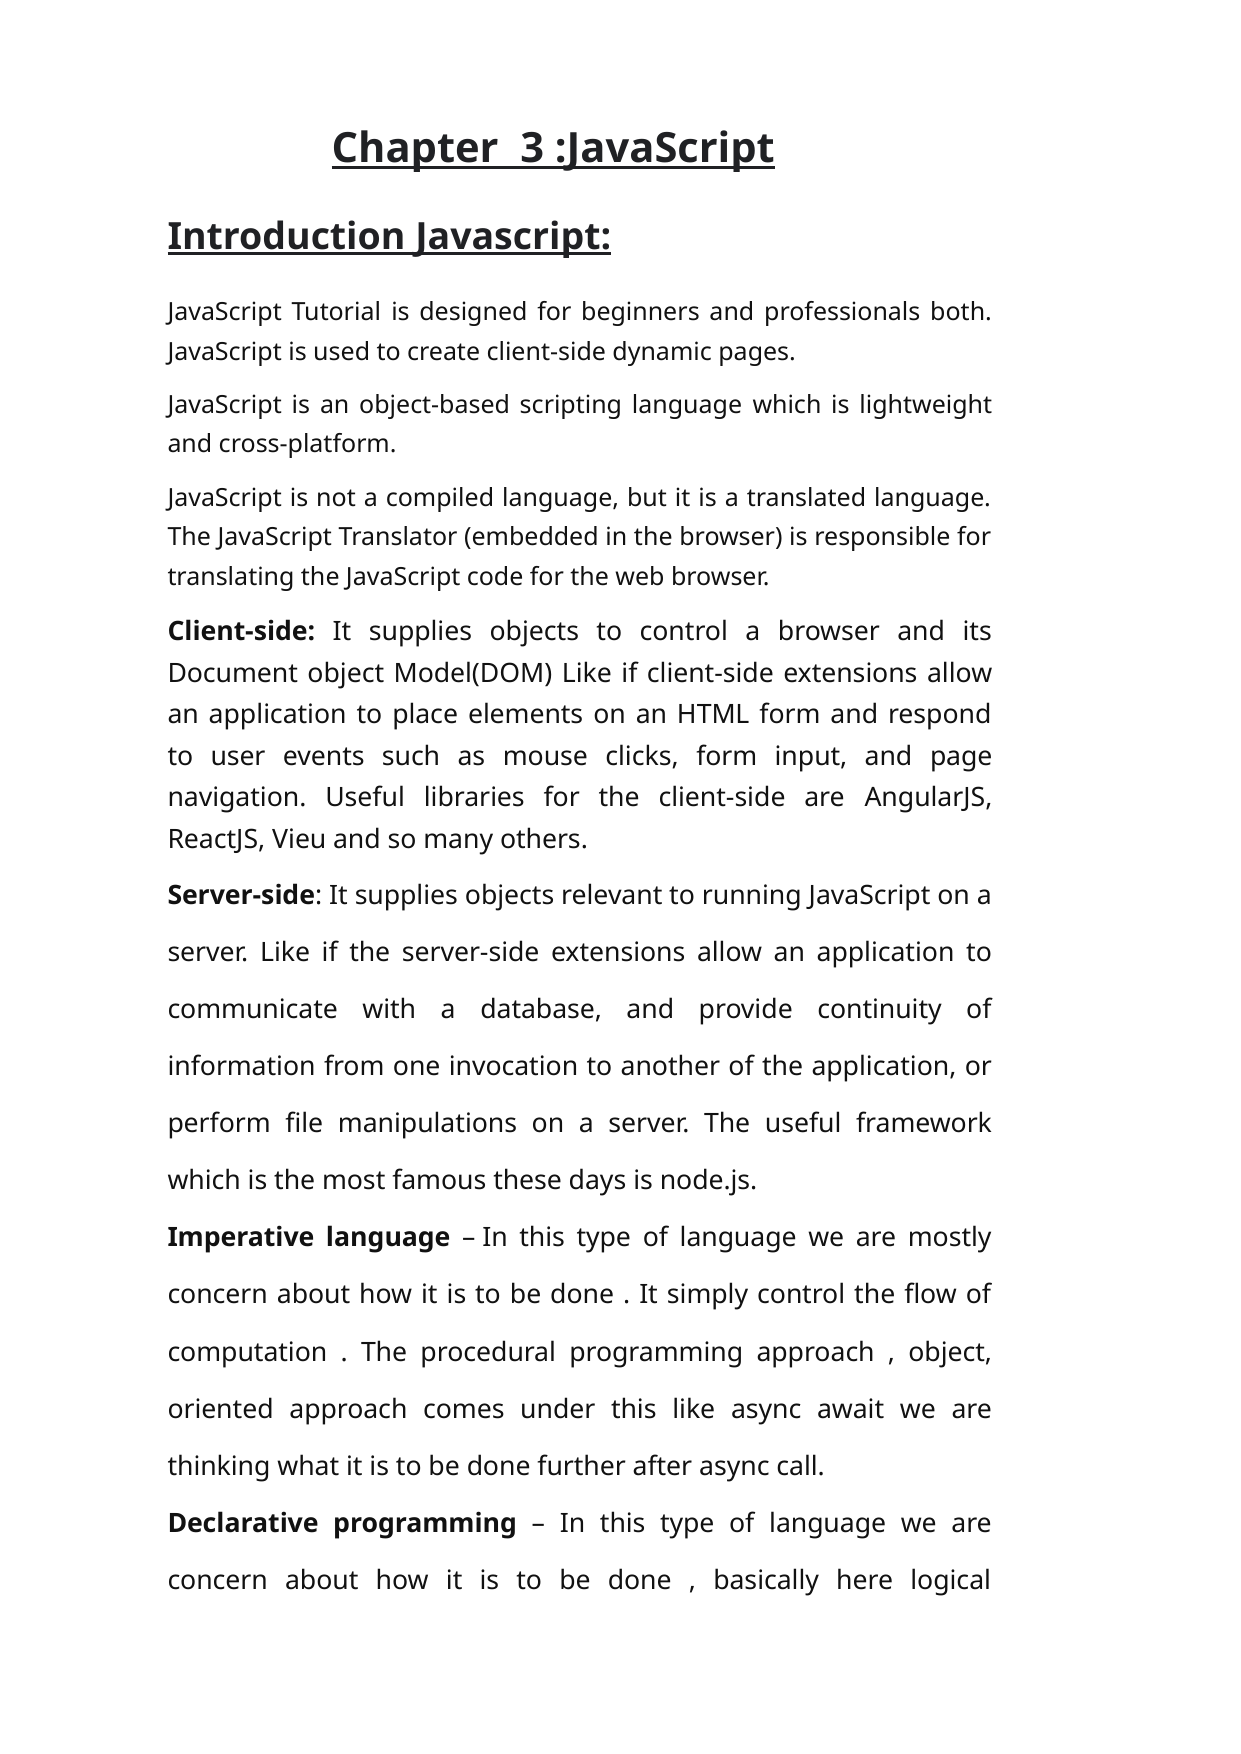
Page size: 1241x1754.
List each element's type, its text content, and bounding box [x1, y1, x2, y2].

text Introduction Javascript: [167, 209, 992, 260]
list Declarative programming – In this type of language we are concern about how it is to be done , basically here logical [167, 1504, 992, 1597]
text Client-side: It supplies objects to control a browser and its Document object Model(DOM) Like if client-side extensions allow an application to place elements on an HTML form and respond to user events such as mouse clicks, form input, and page navigation. Useful libraries for the client-side are AngularJS, ReactJS, Vieu and so many others. [167, 612, 992, 856]
text Chapter 3 :JavaScript [114, 118, 992, 175]
text JavaScript is an object-based scripting language which is lightweight and cross-platform. [167, 387, 992, 460]
text JavaScript Tutorial is designed for beginners and professionals both. JavaScript is used to create client-side dynamic pages. [167, 294, 992, 367]
text JavaScript is not a compiled language, but it is a translated language. The JavaScript Translator (embedded in the browser) is responsible for translating the JavaScript code for the web browser. [167, 480, 992, 592]
list Imperative language – In this type of language we are mostly concern about how it is to be done . It simply control the flow of computation . The procedural programming approach , object, oriented approach comes under this like async await we are thinking what it is to be done further after async call. [167, 1218, 992, 1483]
list Server-side: It supplies objects relevant to running JavaScript on a server. Like if the server-side extensions allow an application to communicate with a database, and provide continuity of information from one invocation to another of the application, or perform file manipulations on a server. The useful framework which is the most famous these days is node.js. [167, 876, 992, 1197]
